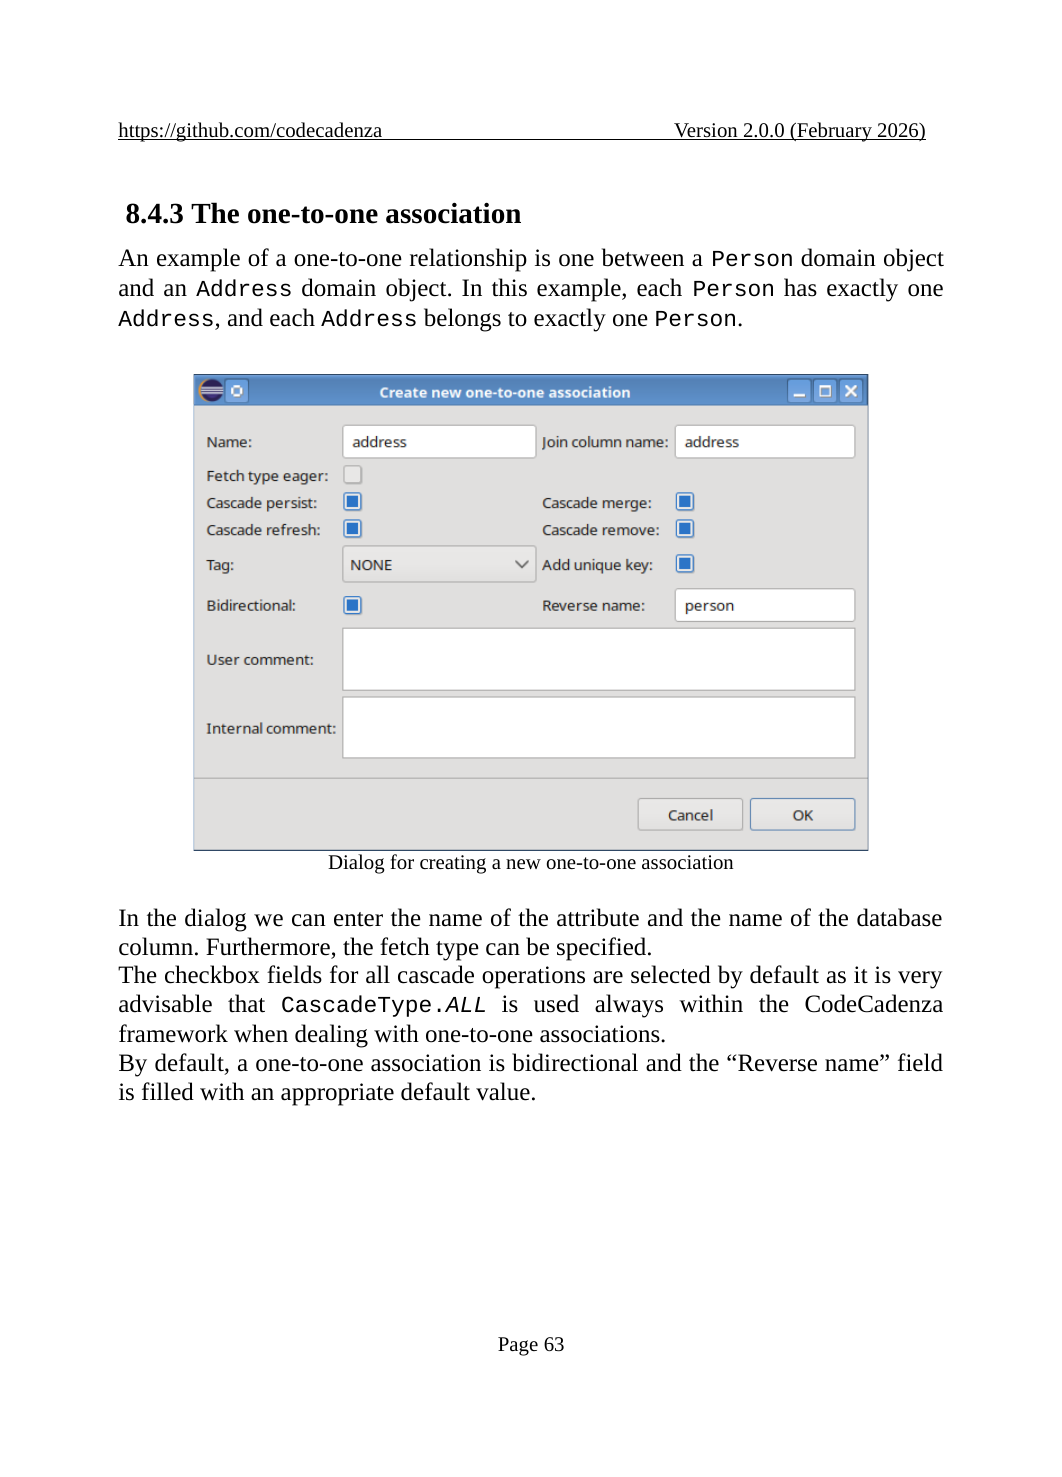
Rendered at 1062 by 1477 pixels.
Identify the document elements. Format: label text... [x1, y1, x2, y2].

text In the dialog we can enter the name of the attribute and the name of the database column. Furthermore, the fetch type can be specified. [118, 903, 944, 960]
text Dialog for creating a new one-to-one association [193, 851, 868, 874]
subtitle The one-to-one association [118, 197, 944, 230]
text An example of a one-to-one relationship is one between a Person domain object and an Address domain object. In this example, each Person has exactly one Address, and each Address belongs to exactly one Person. [118, 243, 944, 333]
text By default, a one-to-one association is bidirectional and the “Reverse name” field is filled with an appropriate default value. [118, 1048, 944, 1106]
picture [193, 374, 869, 851]
text The checkbox fields for all cascade operations are selected by default as it is very advisable that CascadeType.ALL is used always within the CodeCadenza framework when dealing with one-to-one associations. [118, 960, 944, 1048]
